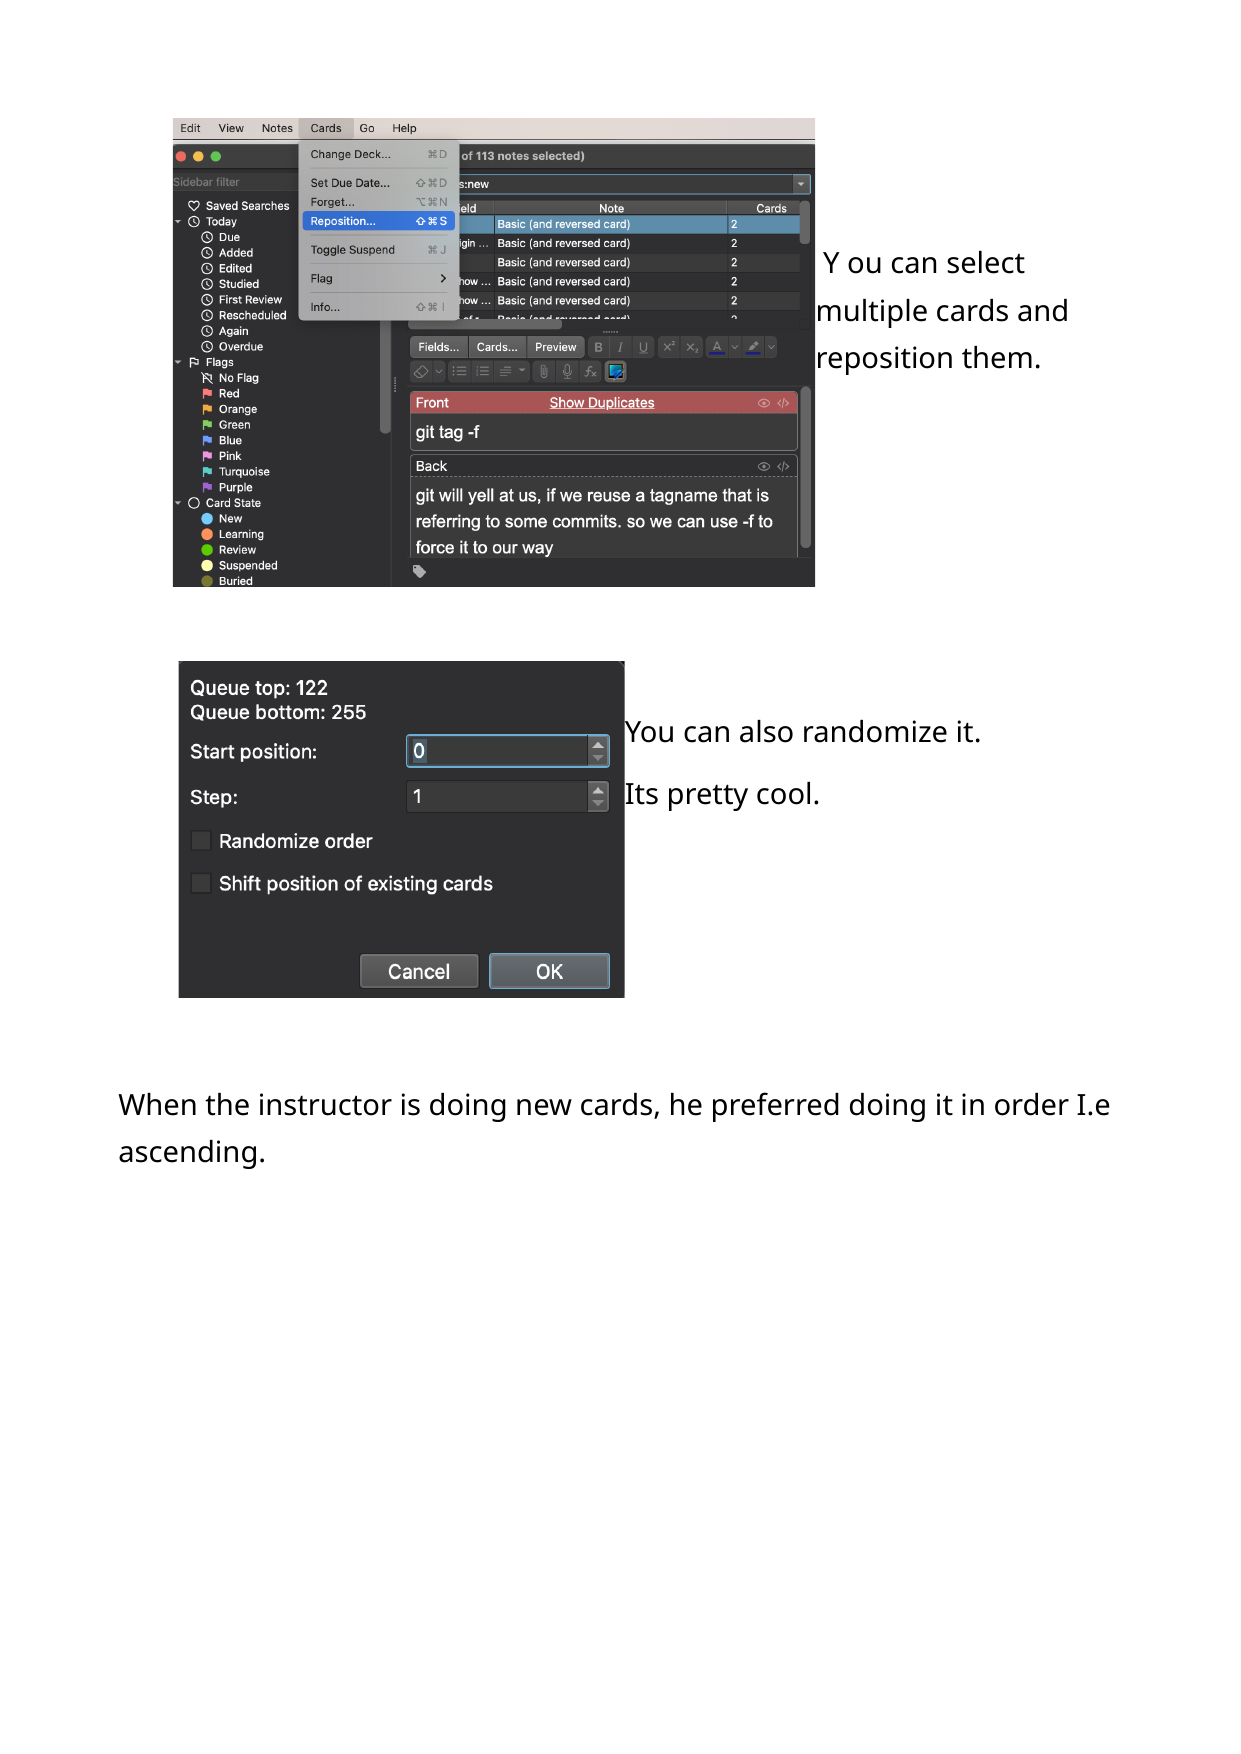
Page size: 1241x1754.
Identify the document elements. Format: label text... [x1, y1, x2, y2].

text [118, 711, 178, 751]
text Its pretty cool. [625, 773, 1122, 813]
text When the instructor is doing new cards, he preferred doing it in order I.e ascending. [118, 1084, 1122, 1171]
picture [172, 118, 816, 587]
text You can also randomize it. [625, 711, 1122, 751]
text [118, 773, 178, 813]
text [118, 242, 172, 377]
picture [178, 661, 625, 998]
text Y ou can select multiple cards and reposition them. [816, 242, 1122, 377]
